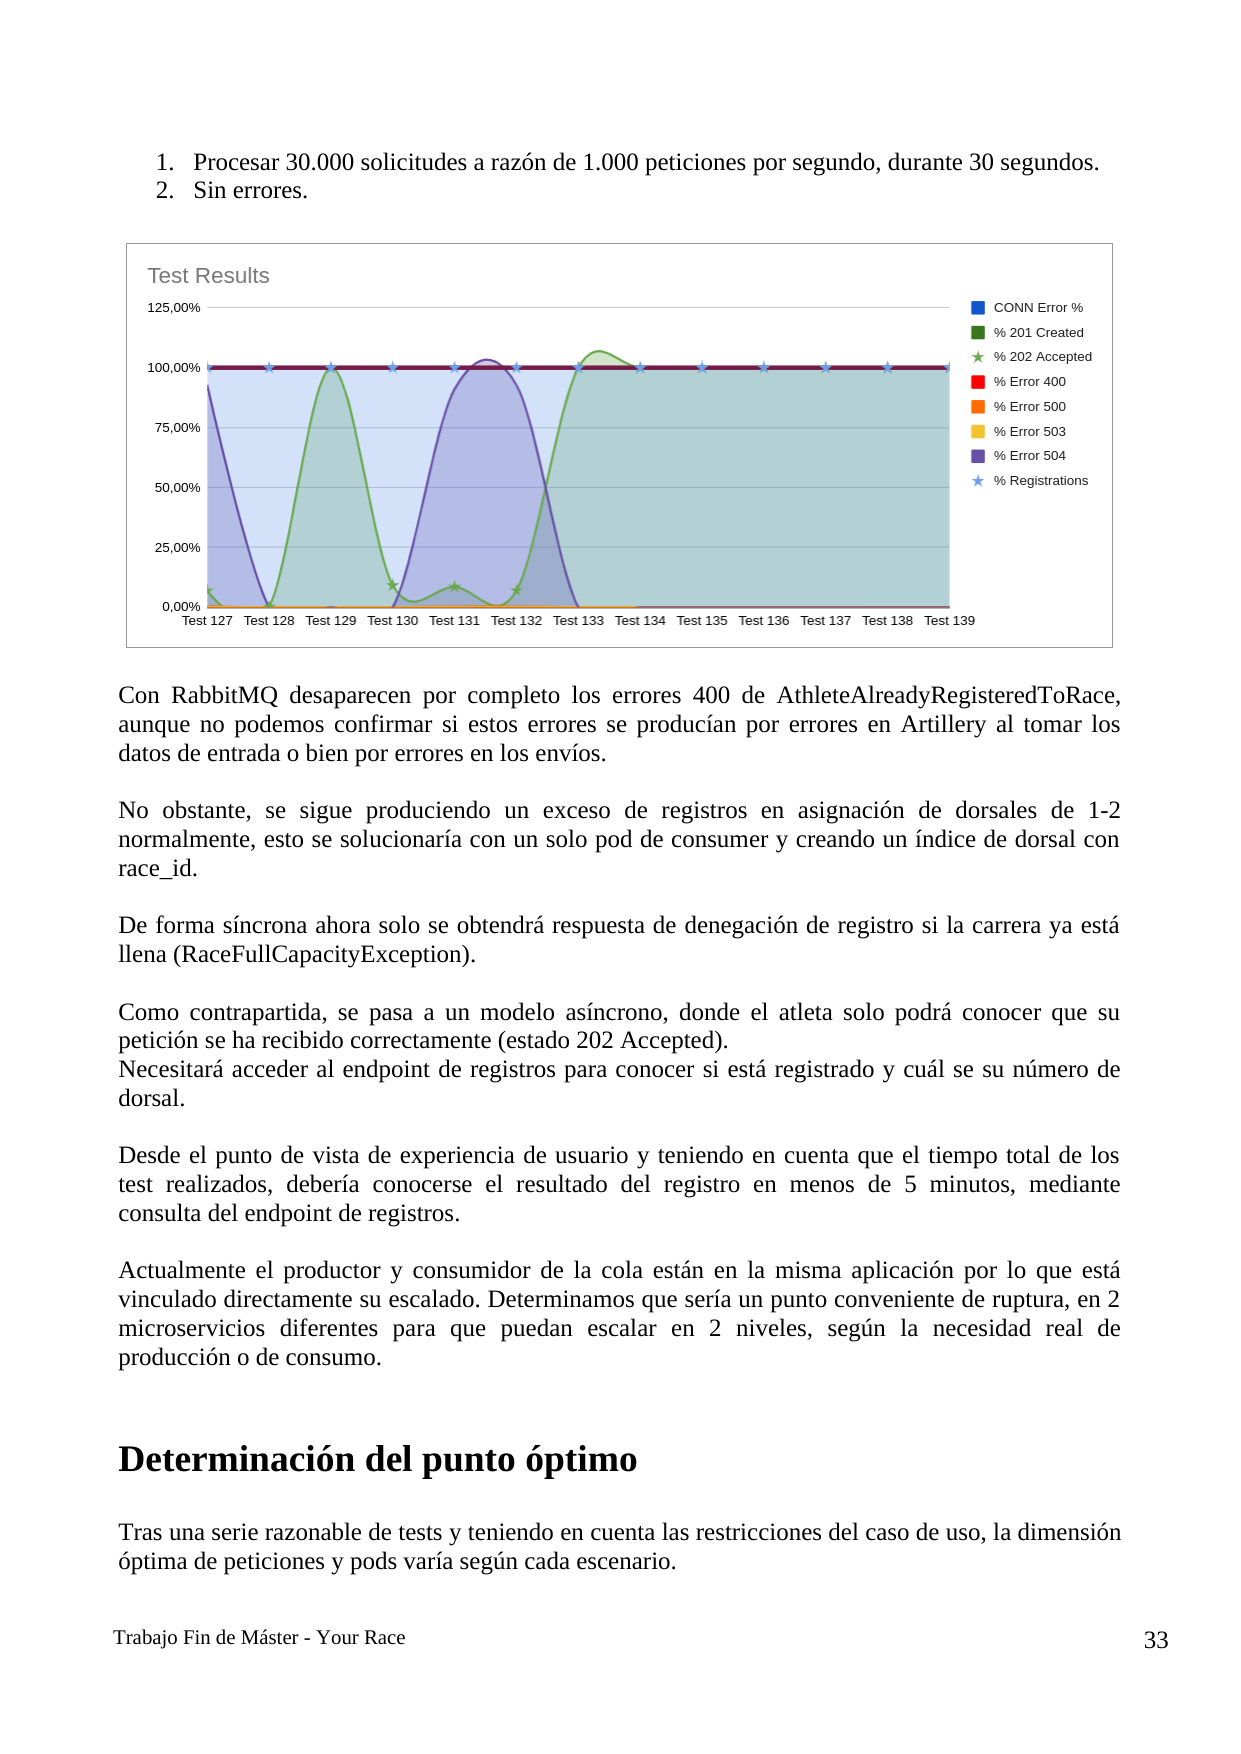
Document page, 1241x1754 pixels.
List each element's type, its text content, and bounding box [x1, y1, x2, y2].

picture [118, 233, 1123, 652]
list Sin errores. [156, 176, 1122, 204]
text De forma síncrona ahora solo se obtendrá respuesta de denegación de registro si la carrera ya está llena (RaceFullCapacityException). [118, 911, 1122, 968]
list Procesar 30.000 solicitudes a razón de 1.000 peticiones por segundo, durante 30 segundos. [156, 147, 1122, 176]
text Con RabbitMQ desaparecen por completo los errores 400 de AthleteAlreadyRegisteredToRace, aunque no podemos confirmar si estos errores se producían por errores en Artillery al tomar los datos de entrada o bien por errores en los envíos. [118, 681, 1122, 767]
subtitle Determinación del punto óptimo [118, 1437, 1122, 1480]
text Actualmente el productor y consumidor de la cola están en la misma aplicación por lo que está vinculado directamente su escalado. Determinamos que sería un punto conveniente de ruptura, en 2 microservicios diferentes para que puedan escalar en 2 niveles, según la necesidad real de producción o de consumo. [118, 1256, 1122, 1371]
text Como contrapartida, se pasa a un modelo asíncrono, donde el atleta solo podrá conocer que su petición se ha recibido correctamente (estado 202 Accepted). [118, 997, 1122, 1054]
text Tras una serie razonable de tests y teniendo en cuenta las restricciones del caso de uso, la dimensión óptima de peticiones y pods varía según cada escenario. [118, 1517, 1122, 1574]
text No obstante, se sigue produciendo un exceso de registros en asignación de dorsales de 1-2 normalmente, esto se solucionaría con un solo pod de consumer y creando un índice de dorsal con race_id. [118, 796, 1122, 882]
text Desde el punto de vista de experiencia de usuario y teniendo en cuenta que el tiempo total de los test realizados, debería conocerse el resultado del registro en menos de 5 minutos, mediante consulta del endpoint de registros. [118, 1141, 1122, 1227]
text Necesitará acceder al endpoint de registros para conocer si está registrado y cuál se su número de dorsal. [118, 1054, 1122, 1112]
